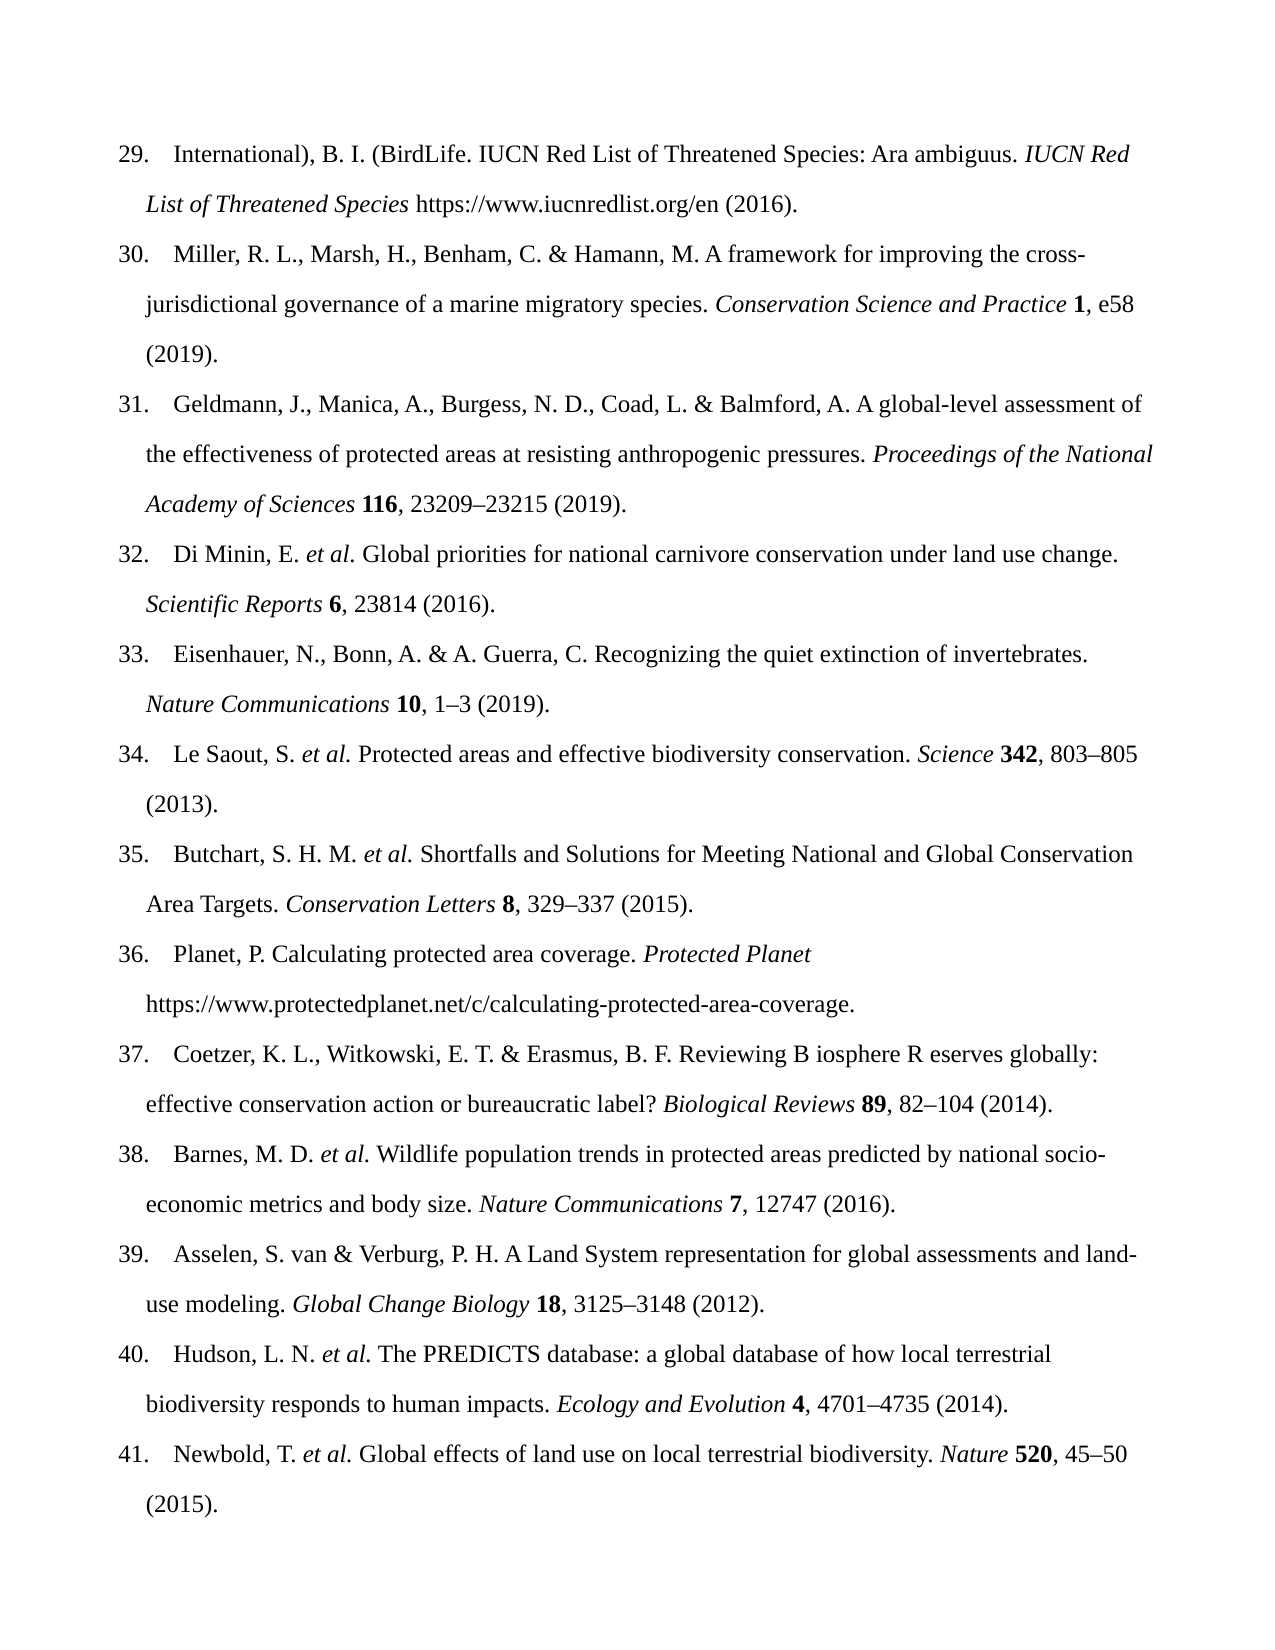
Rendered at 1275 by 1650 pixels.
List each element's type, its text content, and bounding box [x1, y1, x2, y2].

text 36. Planet, P. Calculating protected area coverage. Protected Planet https://www.protectedplanet.net/c/calculating-protected-area-coverage. [118, 918, 1157, 1018]
text 37. Coetzer, K. L., Witkowski, E. T. & Erasmus, B. F. Reviewing B iosphere R eserves globally: effective conservation action or bureaucratic label? Biological Reviews 89, 82–104 (2014). [118, 1018, 1157, 1118]
text 33. Eisenhauer, N., Bonn, A. & A. Guerra, C. Recognizing the quiet extinction of invertebrates. Nature Communications 10, 1–3 (2019). [118, 618, 1157, 718]
text 29. International), B. I. (BirdLife. IUCN Red List of Threatened Species: Ara ambiguus. IUCN Red List of Threatened Species https://www.iucnredlist.org/en (2016). [118, 118, 1157, 218]
text 35. Butchart, S. H. M. et al. Shortfalls and Solutions for Meeting National and Global Conservation Area Targets. Conservation Letters 8, 329–337 (2015). [118, 818, 1157, 918]
text 32. Di Minin, E. et al. Global priorities for national carnivore conservation under land use change. Scientific Reports 6, 23814 (2016). [118, 518, 1157, 618]
text 30. Miller, R. L., Marsh, H., Benham, C. & Hamann, M. A framework for improving the cross-jurisdictional governance of a marine migratory species. Conservation Science and Practice 1, e58 (2019). [118, 218, 1157, 368]
text 40. Hudson, L. N. et al. The PREDICTS database: a global database of how local terrestrial biodiversity responds to human impacts. Ecology and Evolution 4, 4701–4735 (2014). [118, 1318, 1157, 1418]
text 31. Geldmann, J., Manica, A., Burgess, N. D., Coad, L. & Balmford, A. A global-level assessment of the effectiveness of protected areas at resisting anthropogenic pressures. Proceedings of the National Academy of Sciences 116, 23209–23215 (2019). [118, 368, 1157, 518]
text 34. Le Saout, S. et al. Protected areas and effective biodiversity conservation. Science 342, 803–805 (2013). [118, 718, 1157, 818]
text 39. Asselen, S. van & Verburg, P. H. A Land System representation for global assessments and land-use modeling. Global Change Biology 18, 3125–3148 (2012). [118, 1218, 1157, 1318]
text 38. Barnes, M. D. et al. Wildlife population trends in protected areas predicted by national socio-economic metrics and body size. Nature Communications 7, 12747 (2016). [118, 1118, 1157, 1218]
text 41. Newbold, T. et al. Global effects of land use on local terrestrial biodiversity. Nature 520, 45–50 (2015). [118, 1418, 1157, 1518]
